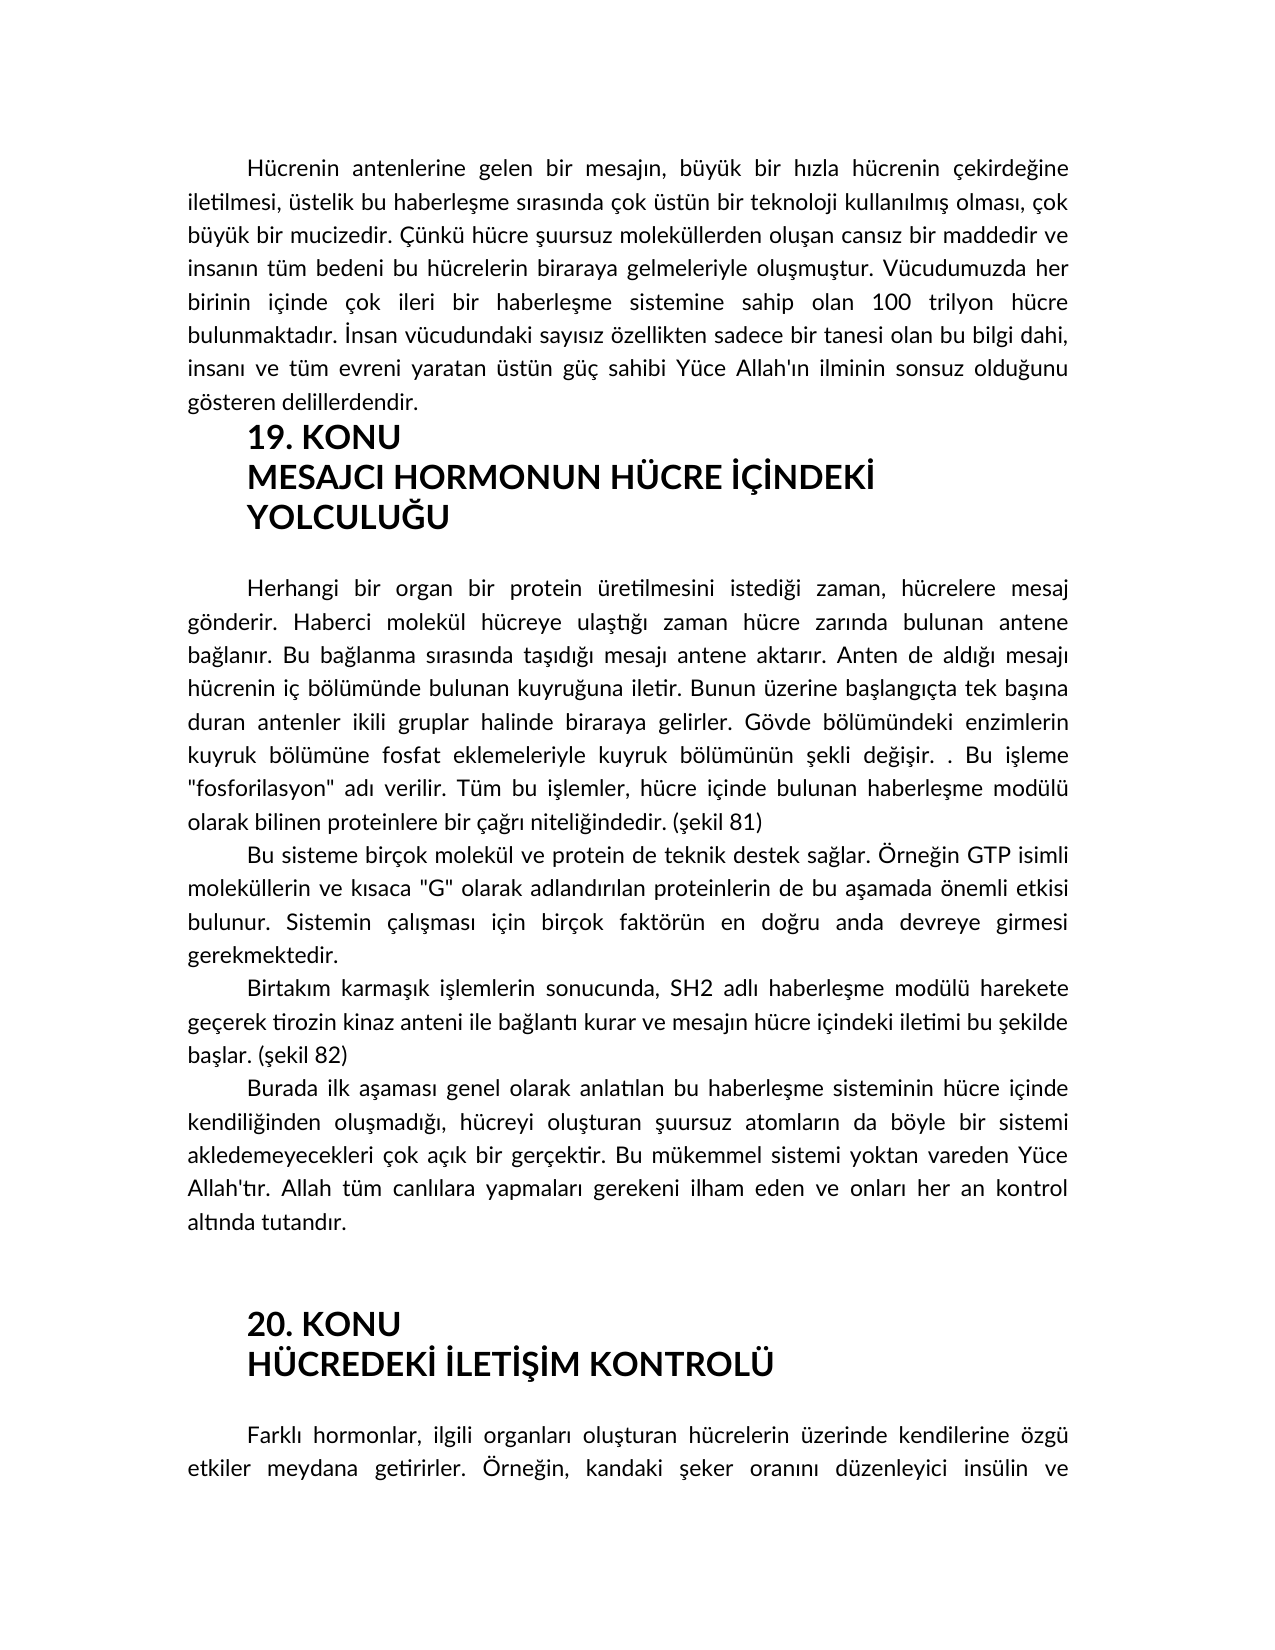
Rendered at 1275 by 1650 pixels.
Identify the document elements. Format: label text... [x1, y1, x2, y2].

text Bu sisteme birçok molekül ve protein de teknik destek sağlar. Örneğin GTP isimli moleküllerin ve kısaca "G" olarak adlandırılan proteinlerin de bu aşamada önemli etkisi bulunur. Sistemin çalışması için birçok faktörün en doğru anda devreye girmesi gerekmektedir. [187, 837, 1070, 970]
text HÜCREDEKİ İLETİŞİM KONTROLÜ [187, 1343, 1070, 1383]
text YOLCULUĞU [187, 497, 1070, 537]
text Herhangi bir organ bir protein üretilmesini istediği zaman, hücrelere mesaj gönderir. Haberci molekül hücreye ulaştığı zaman hücre zarında bulunan antene bağlanır. Bu bağlanma sırasında taşıdığı mesajı antene aktarır. Anten de aldığı mesajı hücrenin iç bölümünde bulunan kuyruğuna iletir. Bunun üzerine başlangıçta tek başına duran antenler ikili gruplar halinde biraraya gelirler. Gövde bölümündeki enzimlerin kuyruk bölümüne fosfat eklemeleriyle kuyruk bölümünün şekli değişir. . Bu işleme "fosforilasyon" adı verilir. Tüm bu işlemler, hücre içinde bulunan haberleşme modülü olarak bilinen proteinlere bir çağrı niteliğindedir. (şekil 81) [187, 570, 1070, 837]
text Birtakım karmaşık işlemlerin sonucunda, SH2 adlı haberleşme modülü harekete geçerek tirozin kinaz anteni ile bağlantı kurar ve mesajın hücre içindeki iletimi bu şekilde başlar. (şekil 82) [187, 970, 1070, 1070]
text 19. KONU [187, 417, 1070, 457]
text MESAJCI HORMONUN HÜCRE İÇİNDEKİ [187, 457, 1070, 497]
text Burada ilk aşaması genel olarak anlatılan bu haberleşme sisteminin hücre içinde kendiliğinden oluşmadığı, hücreyi oluşturan şuursuz atomların da böyle bir sistemi akledemeyecekleri çok açık bir gerçektir. Bu mükemmel sistemi yoktan vareden Yüce Allah'tır. Allah tüm canlılara yapmaları gerekeni ilham eden ve onları her an kontrol altında tutandır. [187, 1070, 1070, 1237]
text Farklı hormonlar, ilgili organları oluşturan hücrelerin üzerinde kendilerine özgü etkiler meydana getirirler. Örneğin, kandaki şeker oranını düzenleyici insülin ve [187, 1417, 1070, 1483]
text Hücrenin antenlerine gelen bir mesajın, büyük bir hızla hücrenin çekirdeğine iletilmesi, üstelik bu haberleşme sırasında çok üstün bir teknoloji kullanılmış olması, çok büyük bir mucizedir. Çünkü hücre şuursuz moleküllerden oluşan cansız bir maddedir ve insanın tüm bedeni bu hücrelerin biraraya gelmeleriyle oluşmuştur. Vücudumuzda her birinin içinde çok ileri bir haberleşme sistemine sahip olan 100 trilyon hücre bulunmaktadır. İnsan vücudundaki sayısız özellikten sadece bir tanesi olan bu bilgi dahi, insanı ve tüm evreni yaratan üstün güç sahibi Yüce Allah'ın ilminin sonsuz olduğunu gösteren delillerdendir. [187, 150, 1070, 417]
text 20. KONU [187, 1303, 1070, 1343]
